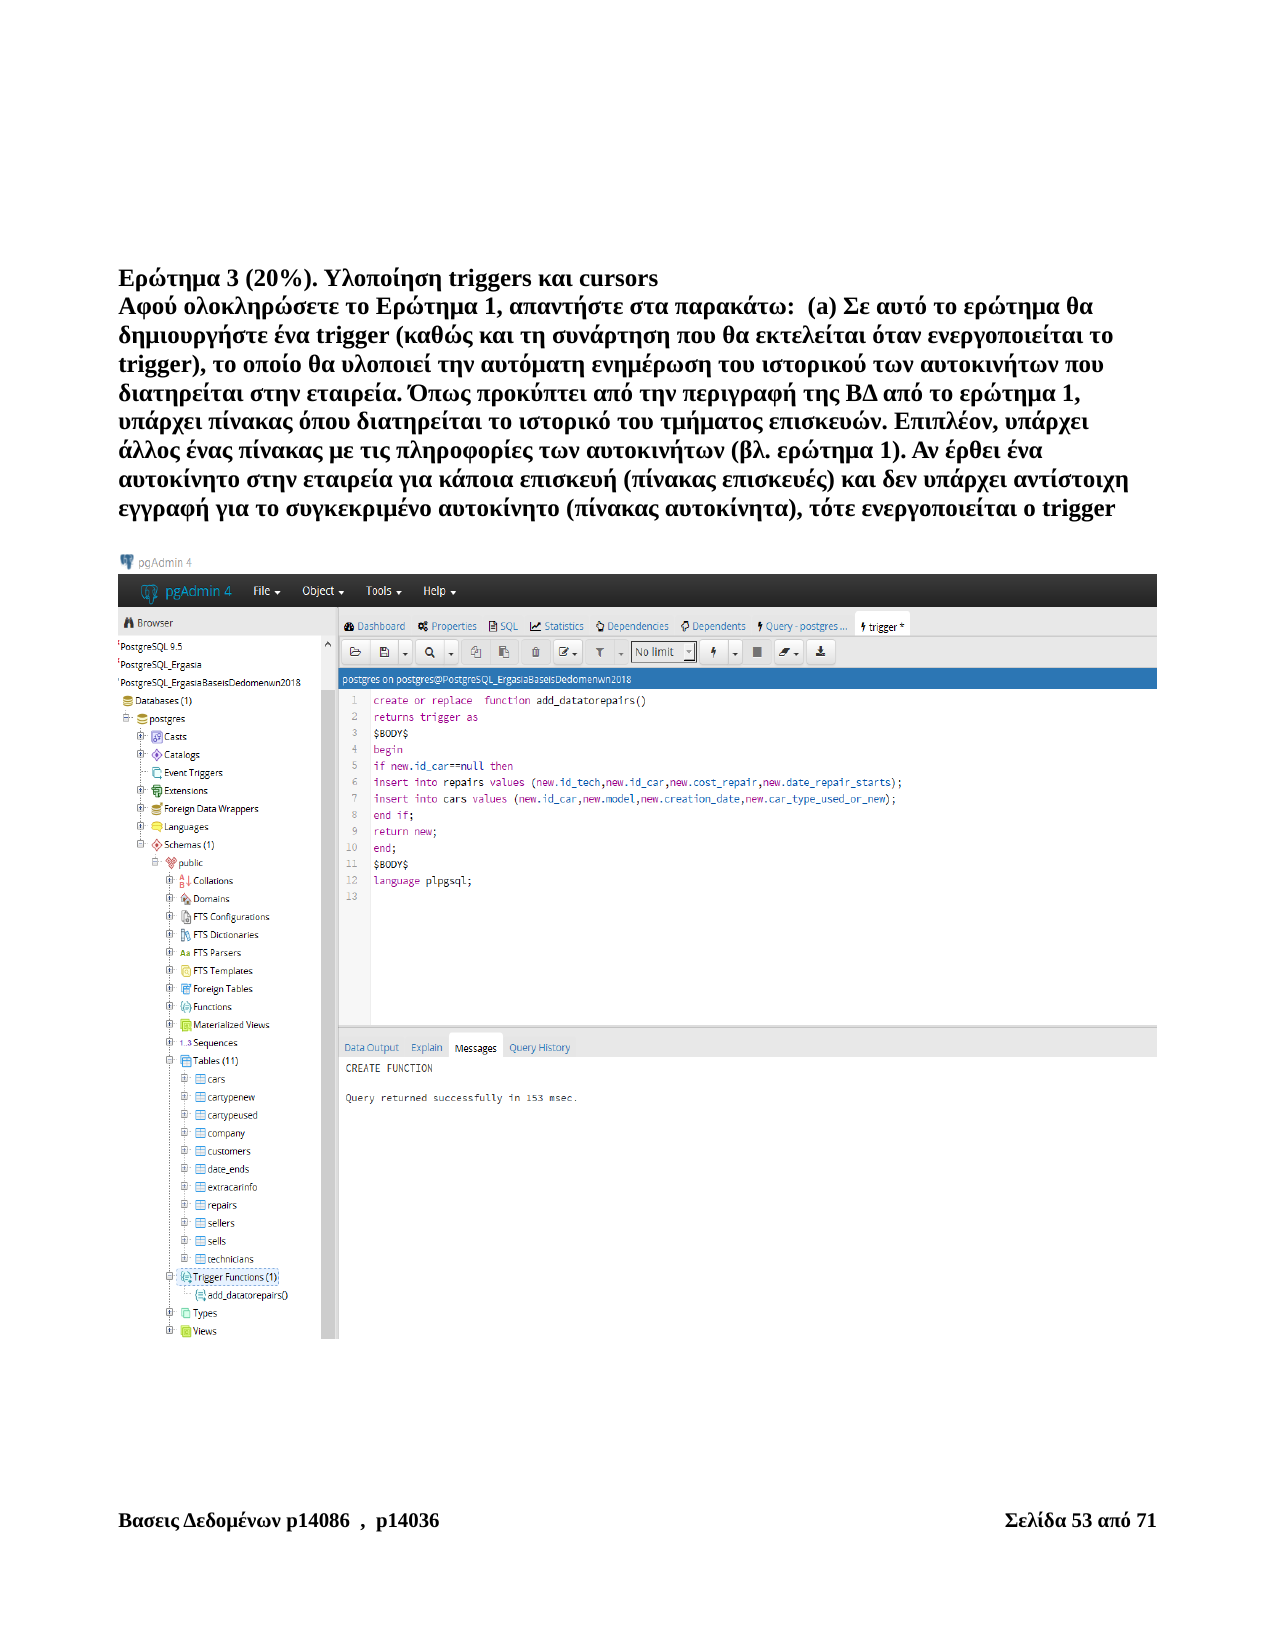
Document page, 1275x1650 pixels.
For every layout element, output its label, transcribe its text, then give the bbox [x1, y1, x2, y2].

picture [118, 550, 1157, 1339]
text Ερώτημα 3 (20%). Υλοποίηση triggers και cursors [118, 263, 1157, 291]
text Αφού ολοκληρώσετε το Ερώτημα 1, απαντήστε στα παρακάτω: (a) Σε αυτό το ερώτημα θα δημιουργήστε ένα trigger (καθώς και τη συνάρτηση που θα εκτελείται όταν ενεργοποιείται το trigger), το οποίο θα υλοποιεί την αυτόματη ενημέρωση του ιστορικού των αυτοκινήτων που διατηρείται στην εταιρεία. Όπως προκύπτει από την περιγραφή της ΒΔ από το ερώτημα 1, υπάρχει πίνακας όπου διατηρείται το ιστορικό του τμήματος επισκευών. Επιπλέον, υπάρχει άλλος ένας πίνακας με τις πληροφορίες των αυτοκινήτων (βλ. ερώτημα 1). Αν έρθει ένα αυτοκίνητο στην εταιρεία για κάποια επισκευή (πίνακας επισκευές) και δεν υπάρχει αντίστοιχη εγγραφή για το συγκεκριμένο αυτοκίνητο (πίνακας αυτοκίνητα), τότε ενεργοποιείται ο trigger [118, 291, 1157, 521]
